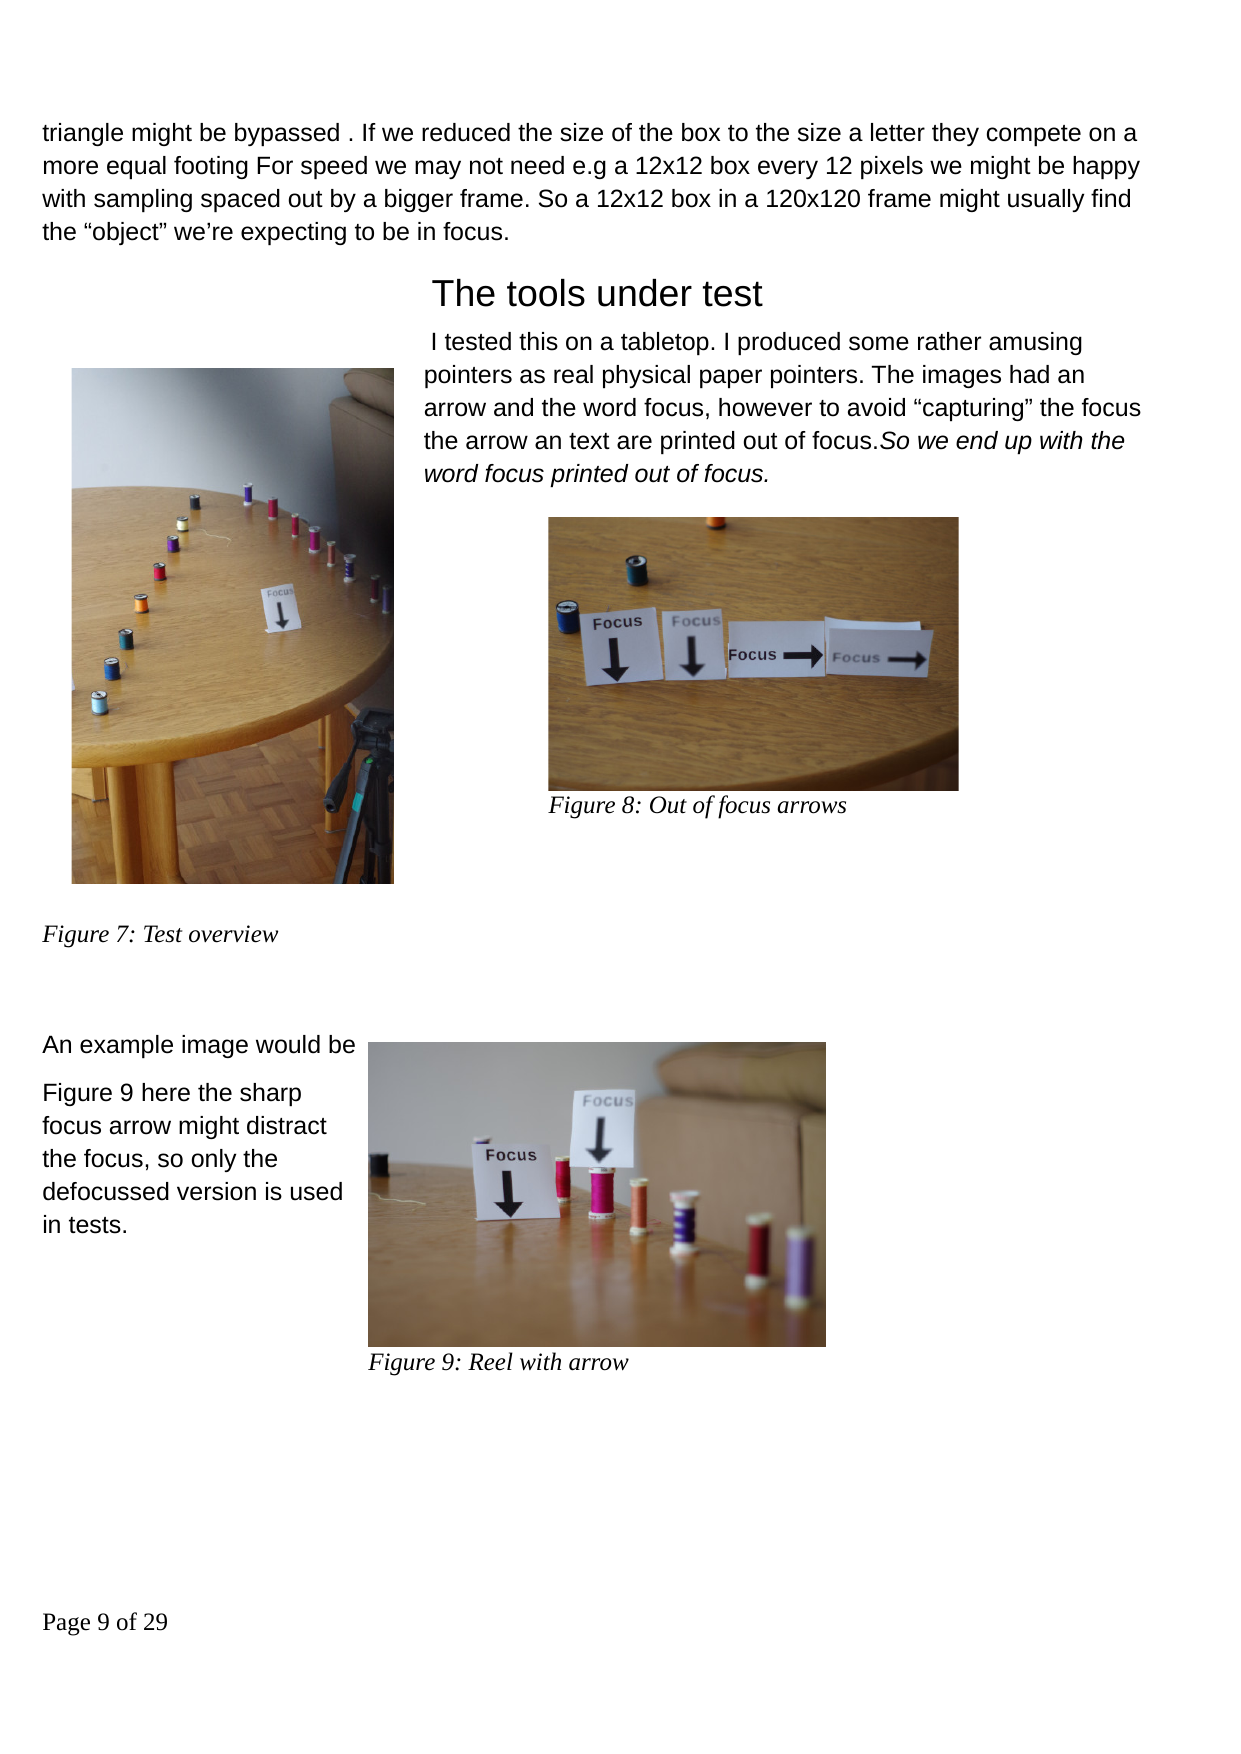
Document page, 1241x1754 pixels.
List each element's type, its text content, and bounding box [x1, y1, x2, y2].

text [368, 1376, 826, 1426]
text Figure 9: Reel with arrow [368, 1347, 826, 1376]
picture [71, 368, 394, 884]
text I tested this on a tabletop. I produced some rather amusing pointers as real physical paper pointers. The images had an arrow and the word focus, however to avoid “capturing” the focus the arrow an text are printed out of focus.So we end up with the word focus printed out of focus. [42, 327, 1152, 487]
text Figure 8: Out of focus arrows [548, 791, 959, 819]
text [826, 1078, 1152, 1238]
picture [548, 517, 959, 791]
text An example image would be [42, 1030, 1152, 1059]
picture [368, 1042, 826, 1347]
subtitle The tools under test [42, 271, 1152, 314]
text triangle might be bypassed . If we reduced the size of the box to the size a letter they compete on a more equal footing For speed we may not need e.g a 12x12 box every 12 pixels we might be happy with sampling spaced out by a bigger frame. So a 12x12 box in a 120x120 frame might usually find the “object” we’re expecting to be in focus. [42, 118, 1152, 246]
text Figure 7: Test overview [42, 339, 423, 947]
text Figure 9 here the sharp focus arrow might distract the focus, so only the defocussed version is used in tests. [42, 1078, 368, 1238]
